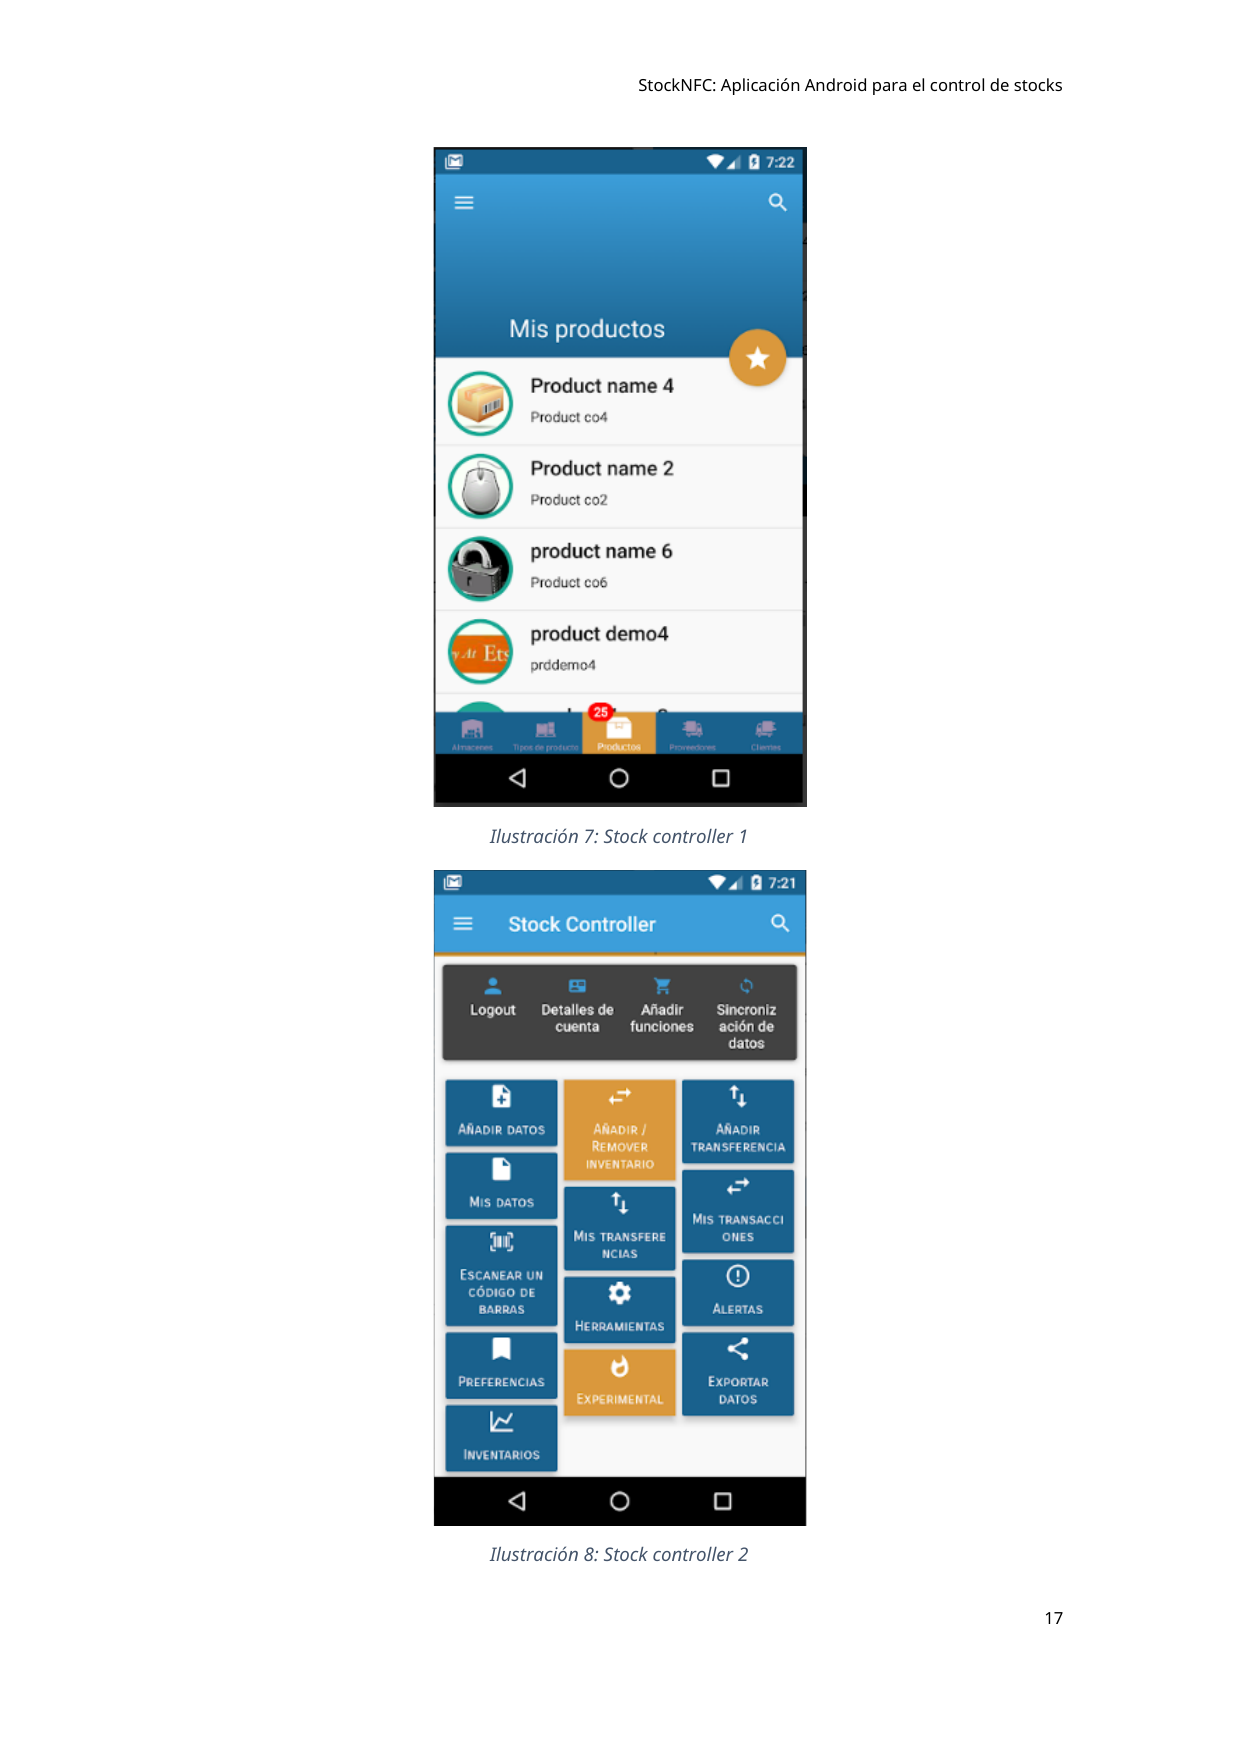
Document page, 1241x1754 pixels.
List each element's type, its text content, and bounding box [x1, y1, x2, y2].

text Ilustración 8: Stock controller 2 [177, 1542, 1063, 1567]
text Ilustración 7: Stock controller 1 [177, 824, 1063, 849]
